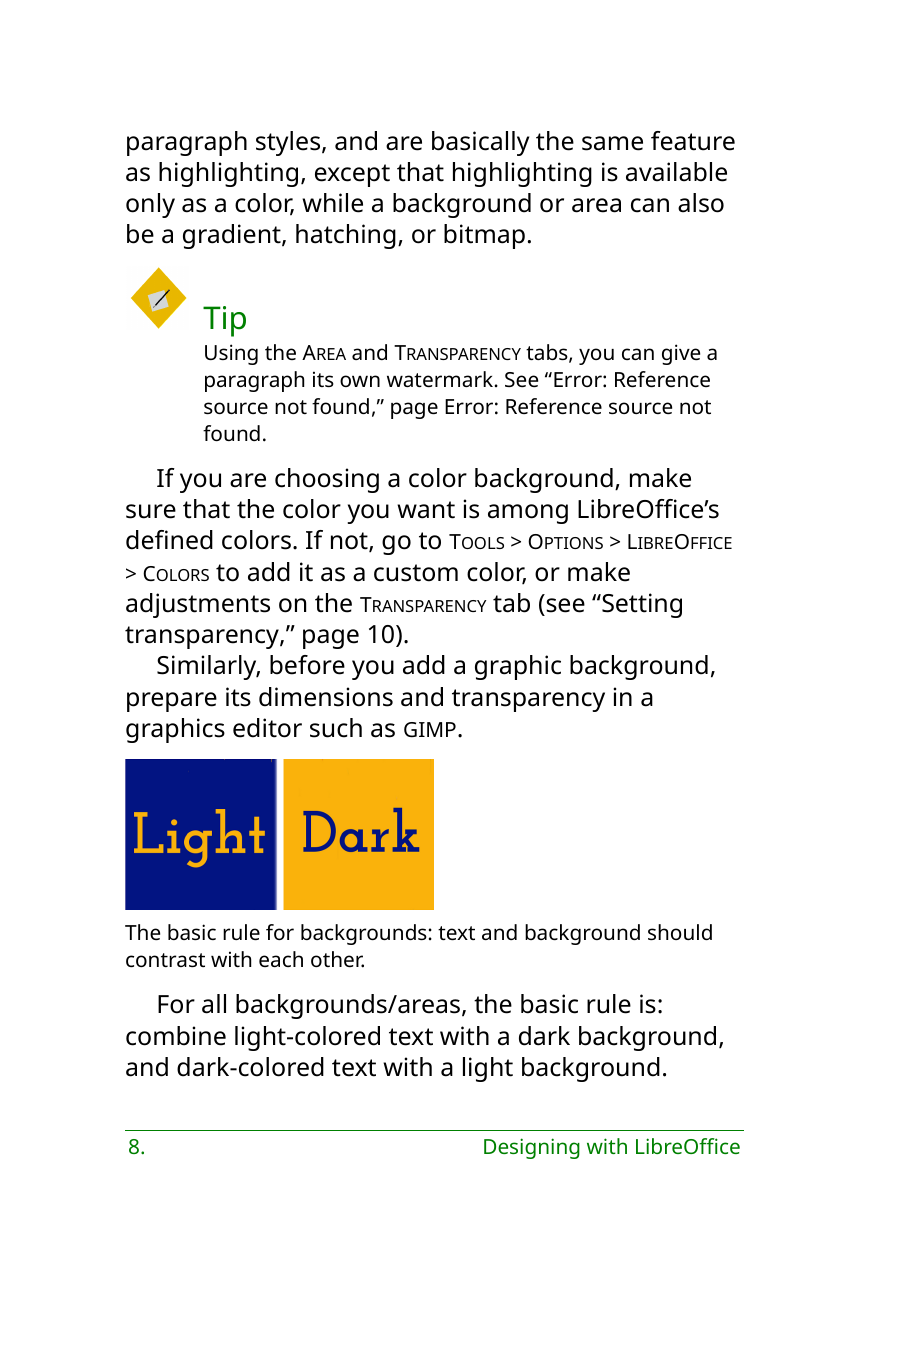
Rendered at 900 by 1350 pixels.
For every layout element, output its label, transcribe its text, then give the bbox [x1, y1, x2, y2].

text If you are choosing a color background, make sure that the color you want is among LibreOffice’s defined colors. If not, go to Tools > Options > LibreOffice > Colors to add it as a custom color, or make adjustments on the Transparency tab (see “Setting transparency,” page 1). [125, 462, 744, 650]
text Similarly, before you add a graphic background, prepare its dimensions and transparency in a graphics editor such as GIMP. [125, 650, 744, 743]
text paragraph styles, and are basically the same feature as highlighting, except that highlighting is available only as a color, while a background or area can also be a gradient, hatching, or bitmap. [125, 125, 744, 250]
table_header [125, 759, 744, 911]
text For all backgrounds/areas, the basic rule is: combine light-colored text with a dark background, and dark-colored text with a light background. [125, 989, 744, 1083]
picture [126, 266, 189, 330]
list Tip [125, 266, 744, 338]
picture [125, 759, 434, 910]
text Using the Area and Transparency tabs, you can give a paragraph its own watermark. See “Error: Reference source not found,” page Error: Reference source not found. [203, 338, 744, 447]
table_cell The basic rule for backgrounds: text and background should contrast with each other. [125, 911, 744, 973]
